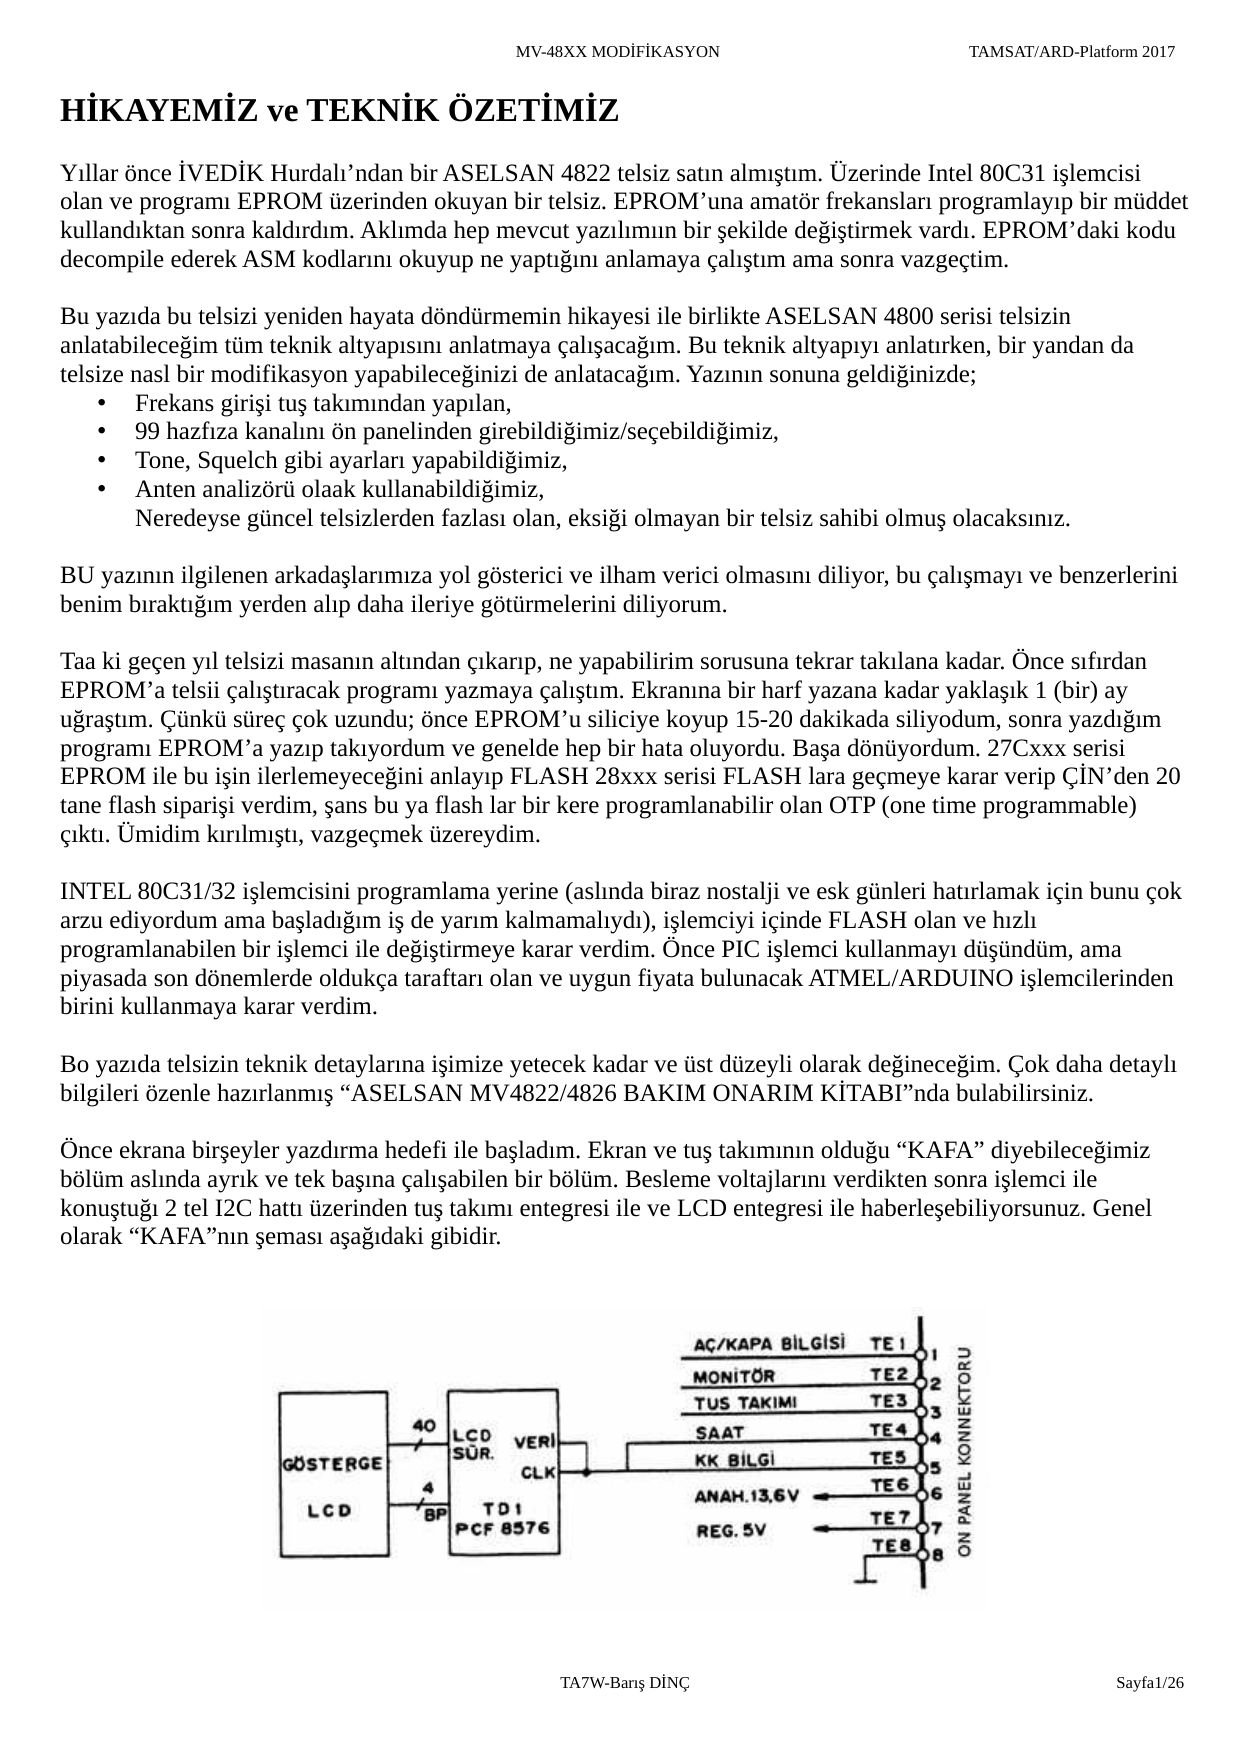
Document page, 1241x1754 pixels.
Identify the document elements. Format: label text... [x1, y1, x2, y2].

list 99 hazfıza kanalını ön panelinden girebildiğimiz/seçebildiğimiz, [97, 416, 1190, 445]
text INTEL 80C31/32 işlemcisini programlama yerine (aslında biraz nostalji ve esk günleri hatırlamak için bunu çok arzu ediyordum ama başladığım iş de yarım kalmamalıydı), işlemciyi içinde FLASH olan ve hızlı programlanabilen bir işlemci ile değiştirmeye karar verdim. Önce PIC işlemci kullanmayı düşündüm, ama piyasada son dönemlerde oldukça taraftarı olan ve uygun fiyata bulunacak ATMEL/ARDUINO işlemcilerinden birini kullanmaya karar verdim. [60, 876, 1190, 1020]
text Bu yazıda bu telsizi yeniden hayata döndürmemin hikayesi ile birlikte ASELSAN 4800 serisi telsizin anlatabileceğim tüm teknik altyapısını anlatmaya çalışacağım. Bu teknik altyapıyı anlatırken, bir yandan da telsize nasl bir modifikasyon yapabileceğinizi de anlatacağım. Yazının sonuna geldiğinizde; [60, 301, 1190, 388]
list Frekans girişi tuş takımından yapılan, [97, 388, 1190, 416]
text BU yazının ilgilenen arkadaşlarımıza yol gösterici ve ilham verici olmasını diliyor, bu çalışmayı ve benzerlerini benim bıraktığım yerden alıp daha ileriye götürmelerini diliyorum. [60, 560, 1190, 618]
list Anten analizörü olaak kullanabildiğimiz, [97, 474, 1190, 503]
text Taa ki geçen yıl telsizi masanın altından çıkarıp, ne yapabilirim sorusuna tekrar takılana kadar. Önce sıfırdan EPROM’a telsii çalıştıracak programı yazmaya çalıştım. Ekranına bir harf yazana kadar yaklaşık 1 (bir) ay uğraştım. Çünkü süreç çok uzundu; önce EPROM’u siliciye koyup 15-20 dakikada siliyodum, sonra yazdığım programı EPROM’a yazıp takıyordum ve genelde hep bir hata oluyordu. Başa dönüyordum. 27Cxxx serisi EPROM ile bu işin ilerlemeyeceğini anlayıp FLASH 28xxx serisi FLASH lara geçmeye karar verip ÇİN’den 20 tane flash siparişi verdim, şans bu ya flash lar bir kere programlanabilir olan OTP (one time programmable) çıktı. Ümidim kırılmıştı, vazgeçmek üzereydim. [60, 646, 1190, 848]
list Tone, Squelch gibi ayarları yapabildiğimiz, [97, 445, 1190, 474]
picture [260, 1307, 990, 1610]
text HİKAYEMİZ ve TEKNİK ÖZETİMİZ [60, 91, 1190, 129]
text Yıllar önce İVEDİK Hurdalı’ndan bir ASELSAN 4822 telsiz satın almıştım. Üzerinde Intel 80C31 işlemcisi olan ve programı EPROM üzerinden okuyan bir telsiz. EPROM’una amatör frekansları programlayıp bir müddet kullandıktan sonra kaldırdım. Aklımda hep mevcut yazılımıın bir şekilde değiştirmek vardı. EPROM’daki kodu decompile ederek ASM kodlarını okuyup ne yaptığını anlamaya çalıştım ama sonra vazgeçtim. [60, 158, 1190, 273]
text Önce ekrana birşeyler yazdırma hedefi ile başladım. Ekran ve tuş takımının olduğu “KAFA” diyebileceğimiz bölüm aslında ayrık ve tek başına çalışabilen bir bölüm. Besleme voltajlarını verdikten sonra işlemci ile konuştuğı 2 tel I2C hattı üzerinden tuş takımı entegresi ile ve LCD entegresi ile haberleşebiliyorsunuz. Genel olarak “KAFA”nın şeması aşağıdaki gibidir. [60, 1135, 1190, 1250]
list Neredeyse güncel telsizlerden fazlası olan, eksiği olmayan bir telsiz sahibi olmuş olacaksınız. [97, 503, 1190, 531]
text Bo yazıda telsizin teknik detaylarına işimize yetecek kadar ve üst düzeyli olarak değineceğim. Çok daha detaylı bilgileri özenle hazırlanmış “ASELSAN MV4822/4826 BAKIM ONARIM KİTABI”nda bulabilirsiniz. [60, 1049, 1190, 1106]
